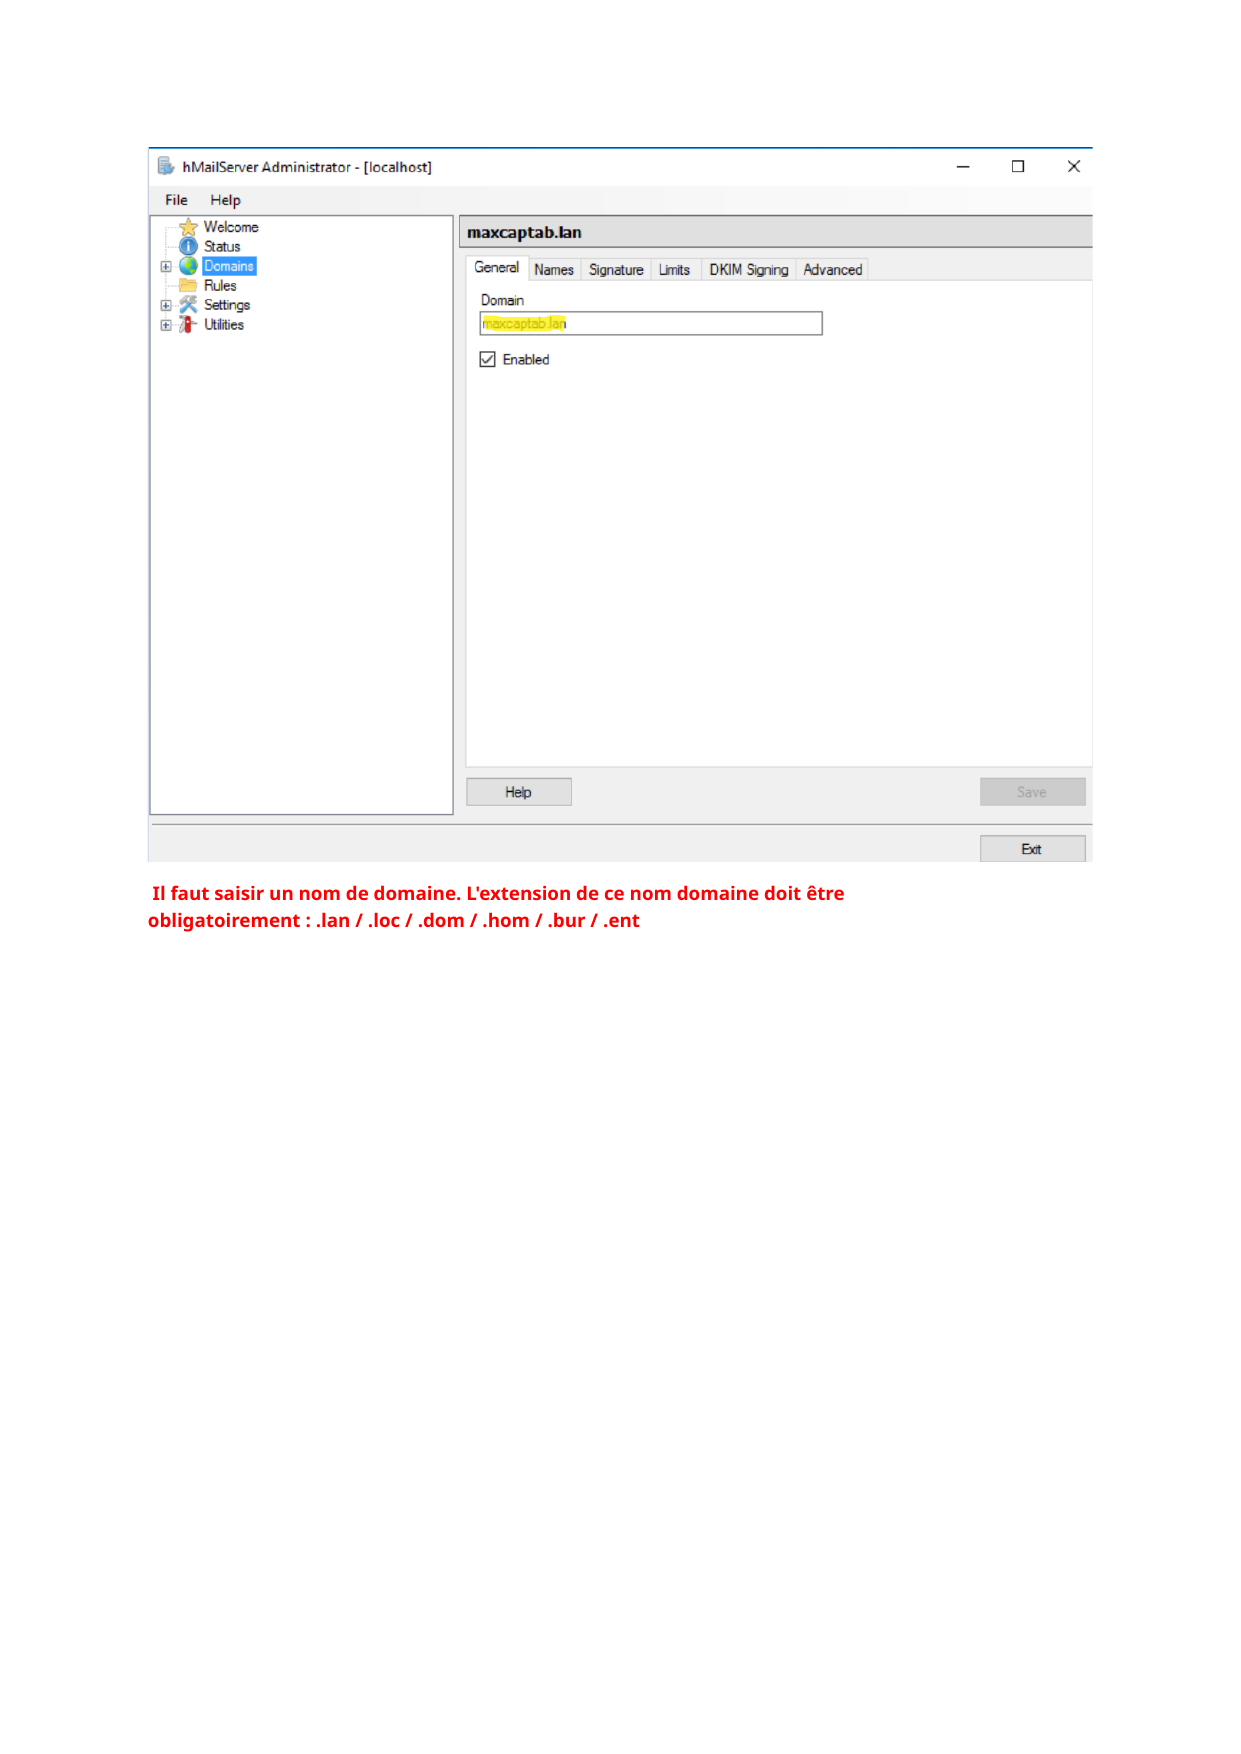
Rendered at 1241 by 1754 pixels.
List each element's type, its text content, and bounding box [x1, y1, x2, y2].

text Il faut saisir un nom de domaine. L'extension de ce nom domaine doit être obligatoirement : .lan / .loc / .dom / .hom / .bur / .ent [148, 880, 1093, 932]
